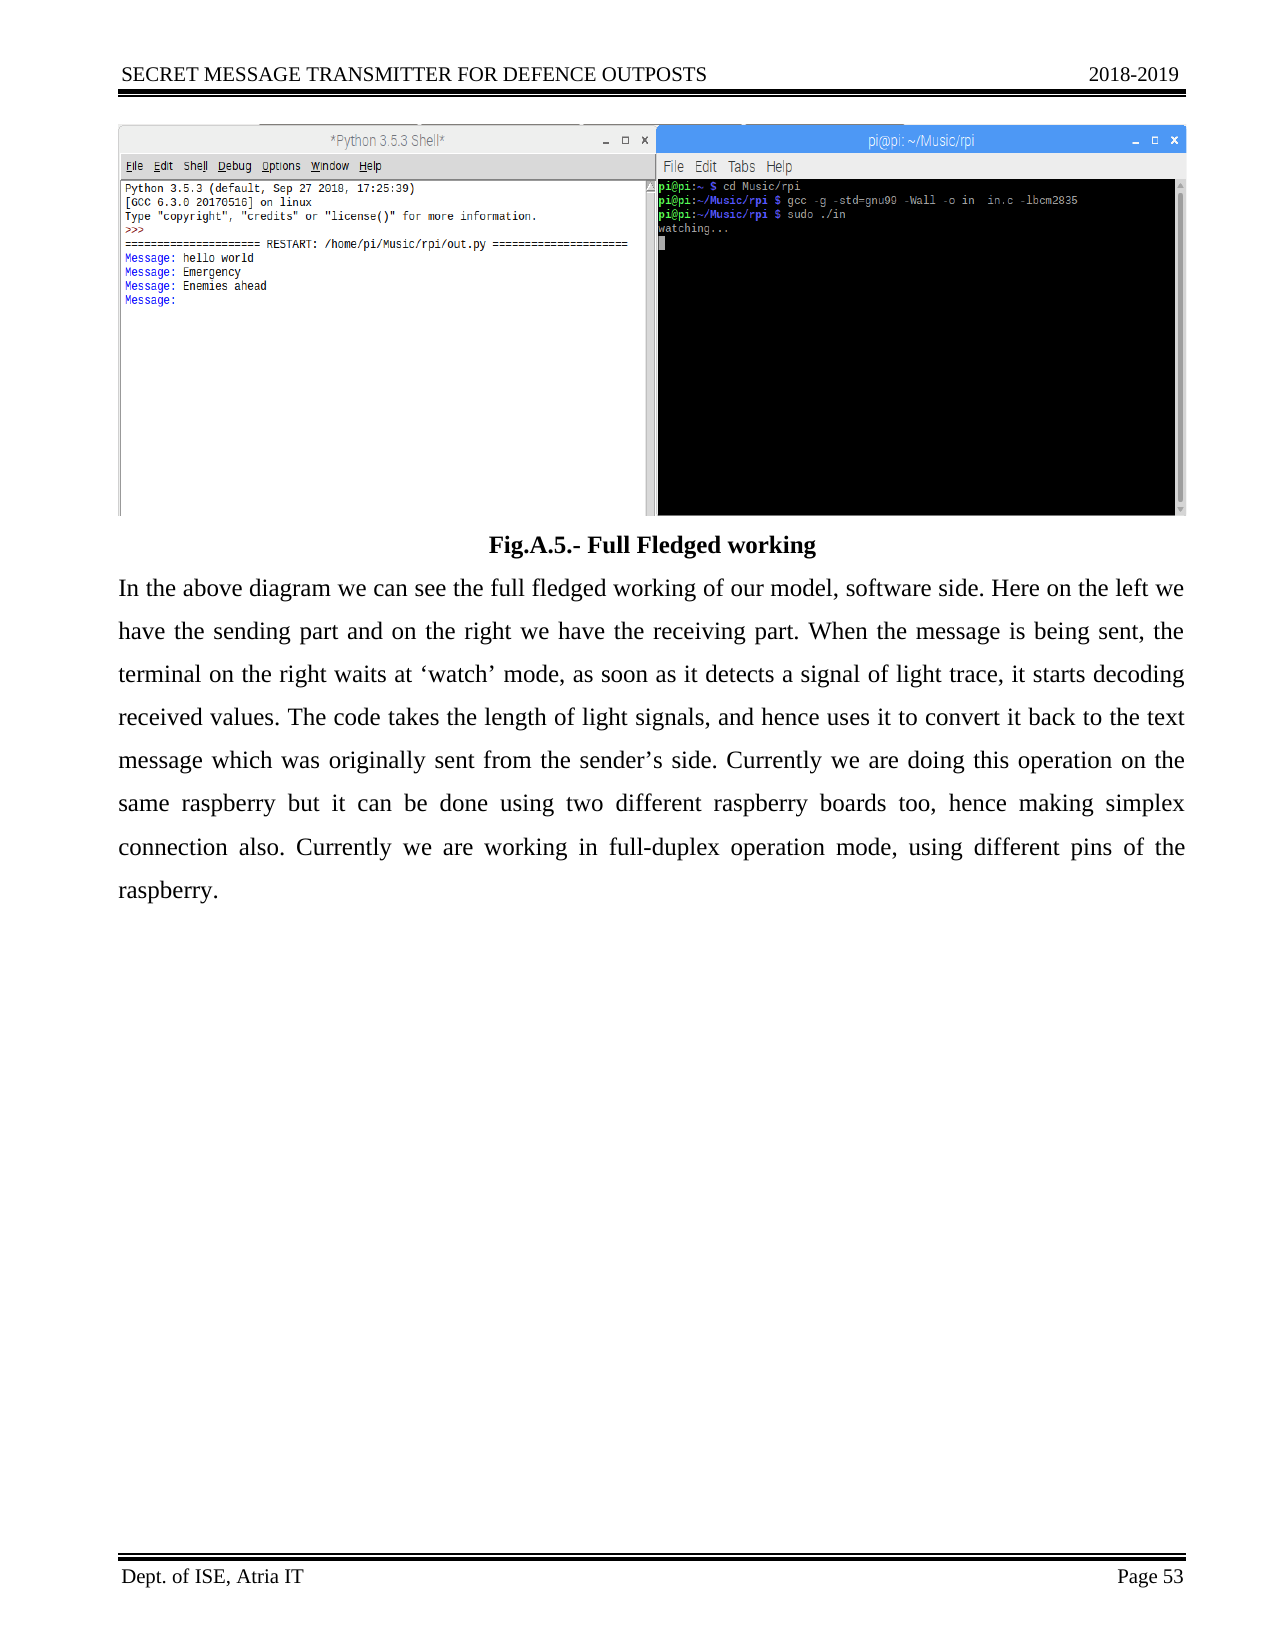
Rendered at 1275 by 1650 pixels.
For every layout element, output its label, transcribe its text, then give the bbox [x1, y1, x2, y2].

text Fig.A.5.- Full Fledged working [118, 516, 1186, 558]
text In the above diagram we can see the full fledged working of our model, software side. Here on the left we have the sending part and on the right we have the receiving part. When the message is being sent, the terminal on the right waits at ‘watch’ mode, as soon as it detects a signal of light trace, it starts decoding received values. The code takes the length of light signals, and hence uses it to convert it back to the text message which was originally sent from the sender’s side. Currently we are doing this operation on the same raspberry but it can be done using two different raspberry boards too, hence making simplex connection also. Currently we are working in full-duplex operation mode, using different pins of the raspberry. [118, 573, 1186, 903]
picture [118, 124, 1187, 516]
